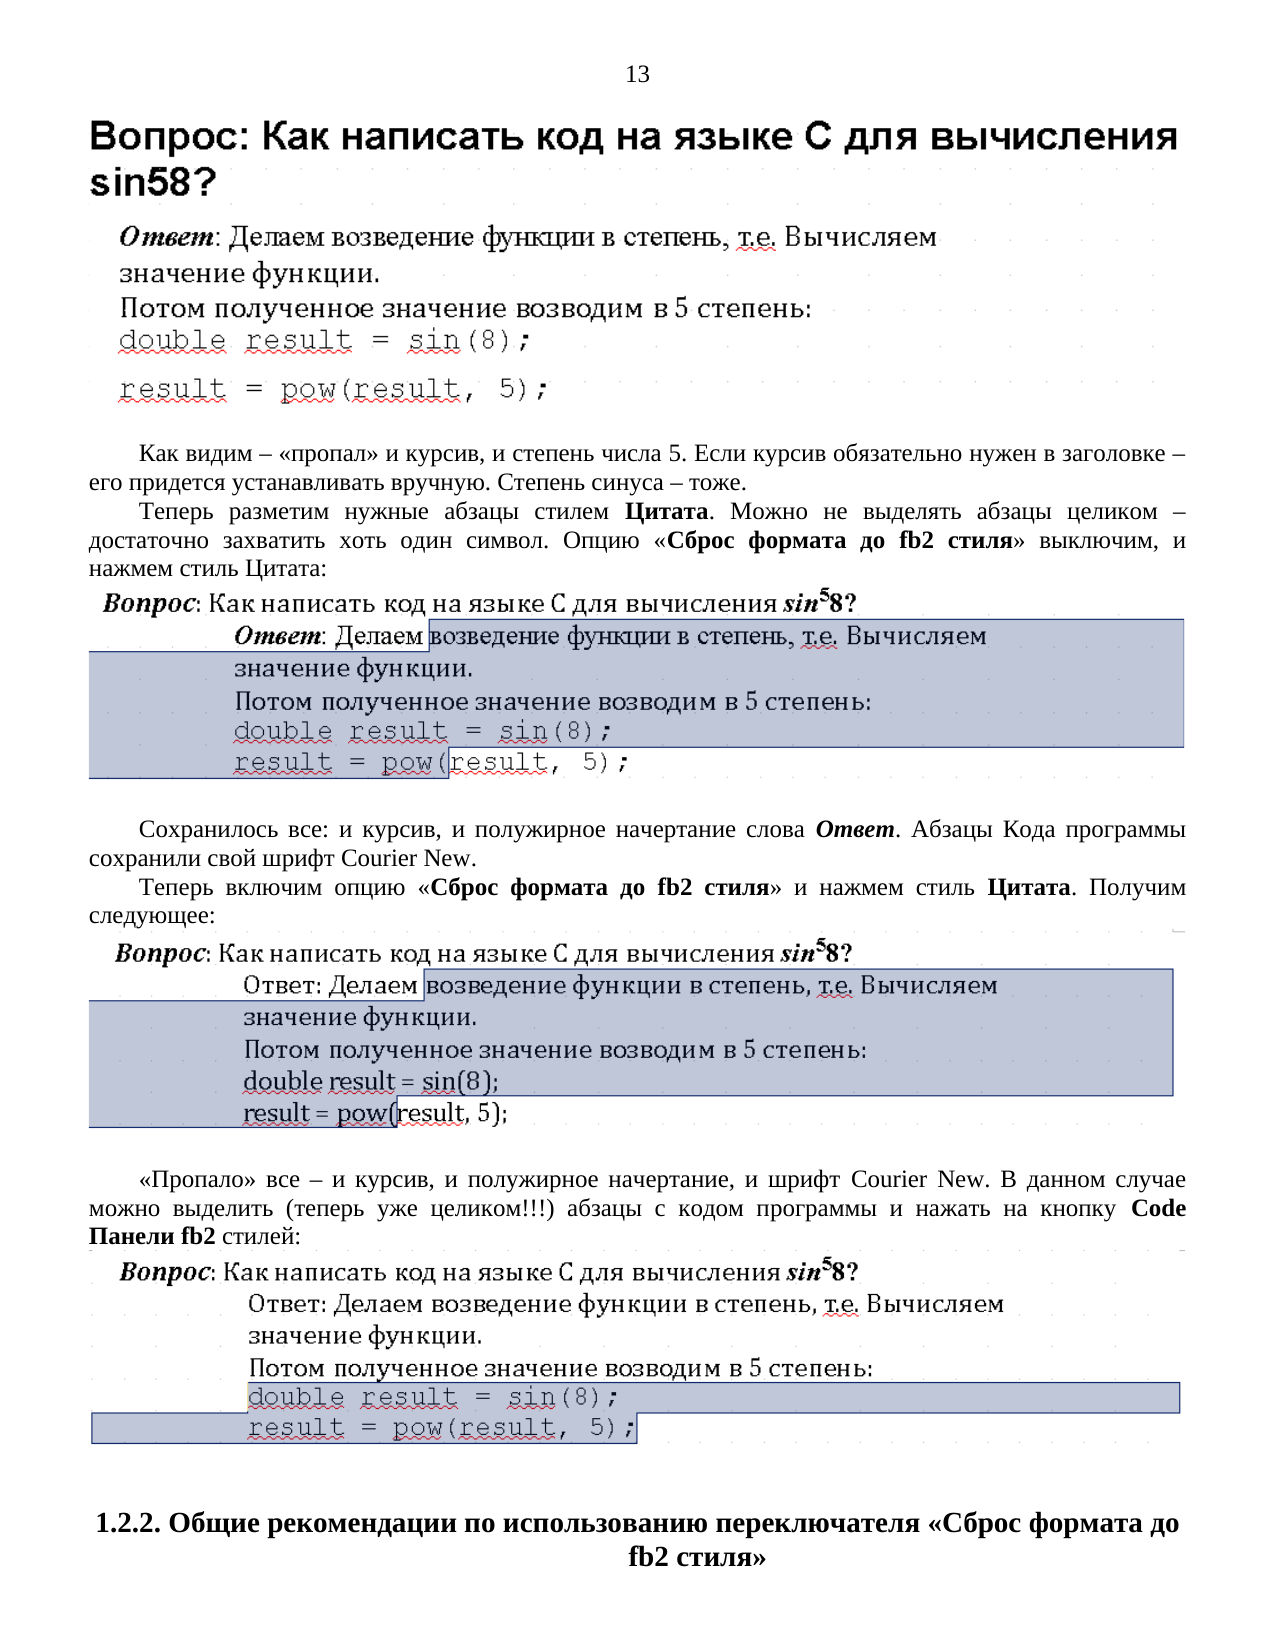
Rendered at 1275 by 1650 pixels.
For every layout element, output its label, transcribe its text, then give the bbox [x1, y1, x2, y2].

picture [88, 929, 1186, 1136]
picture [88, 117, 1185, 410]
picture [88, 582, 1185, 786]
text «Пропало» все – и курсив, и полужирное начертание, и шрифт Courier New. В данном случае можно выделить (теперь уже целиком!!!) абзацы с кодом программы и нажать на кнопку Code Панели fb2 стилей: [89, 1164, 1186, 1250]
picture [88, 1250, 1186, 1452]
text Теперь разметим нужные абзацы стилем Цитата. Можно не выделять абзацы целиком – достаточно захватить хоть один символ. Опцию «Сброс формата до fb2 стиля» выключим, и нажмем стиль Цитата: [89, 496, 1186, 582]
subtitle 1.2.2. Общие рекомендации по использованию переключателя «Сброс формата до fb2 стиля» [89, 1506, 1186, 1573]
text Как видим – «пропал» и курсив, и степень числа 5. Если курсив обязательно нужен в заголовке – его придется устанавливать вручную. Степень синуса – тоже. [89, 438, 1186, 496]
text Сохранилось все: и курсив, и полужирное начертание слова Ответ. Абзацы Кода программы сохранили свой шрифт Courier New. [89, 814, 1186, 872]
text Теперь включим опцию «Сброс формата до fb2 стиля» и нажмем стиль Цитата. Получим следующее: [89, 872, 1186, 929]
